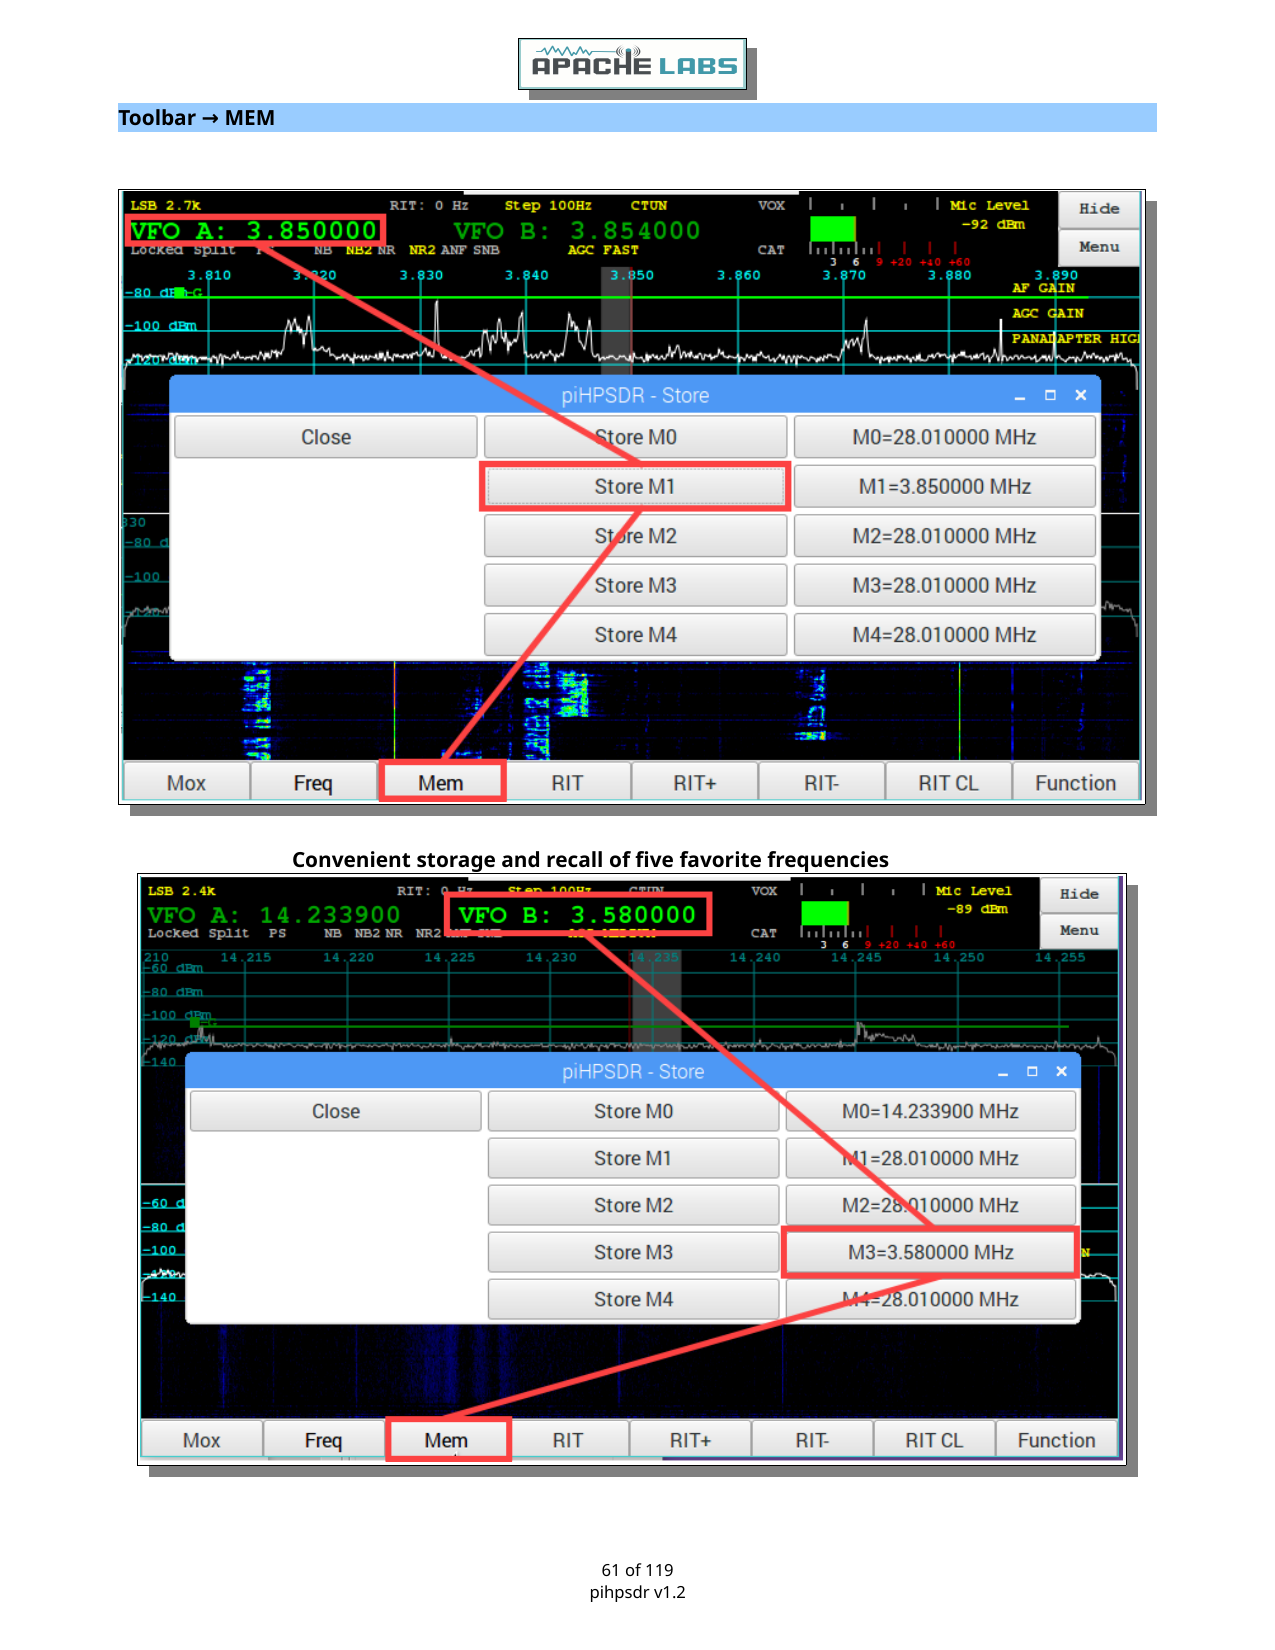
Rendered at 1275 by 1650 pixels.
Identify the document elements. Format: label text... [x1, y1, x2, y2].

picture [521, 40, 744, 87]
list Convenient storage and recall of five favorite frequencies [81, 845, 1157, 873]
picture [140, 876, 1123, 1462]
subtitle Toolbar → MEM [118, 103, 1157, 132]
picture [121, 191, 1142, 802]
